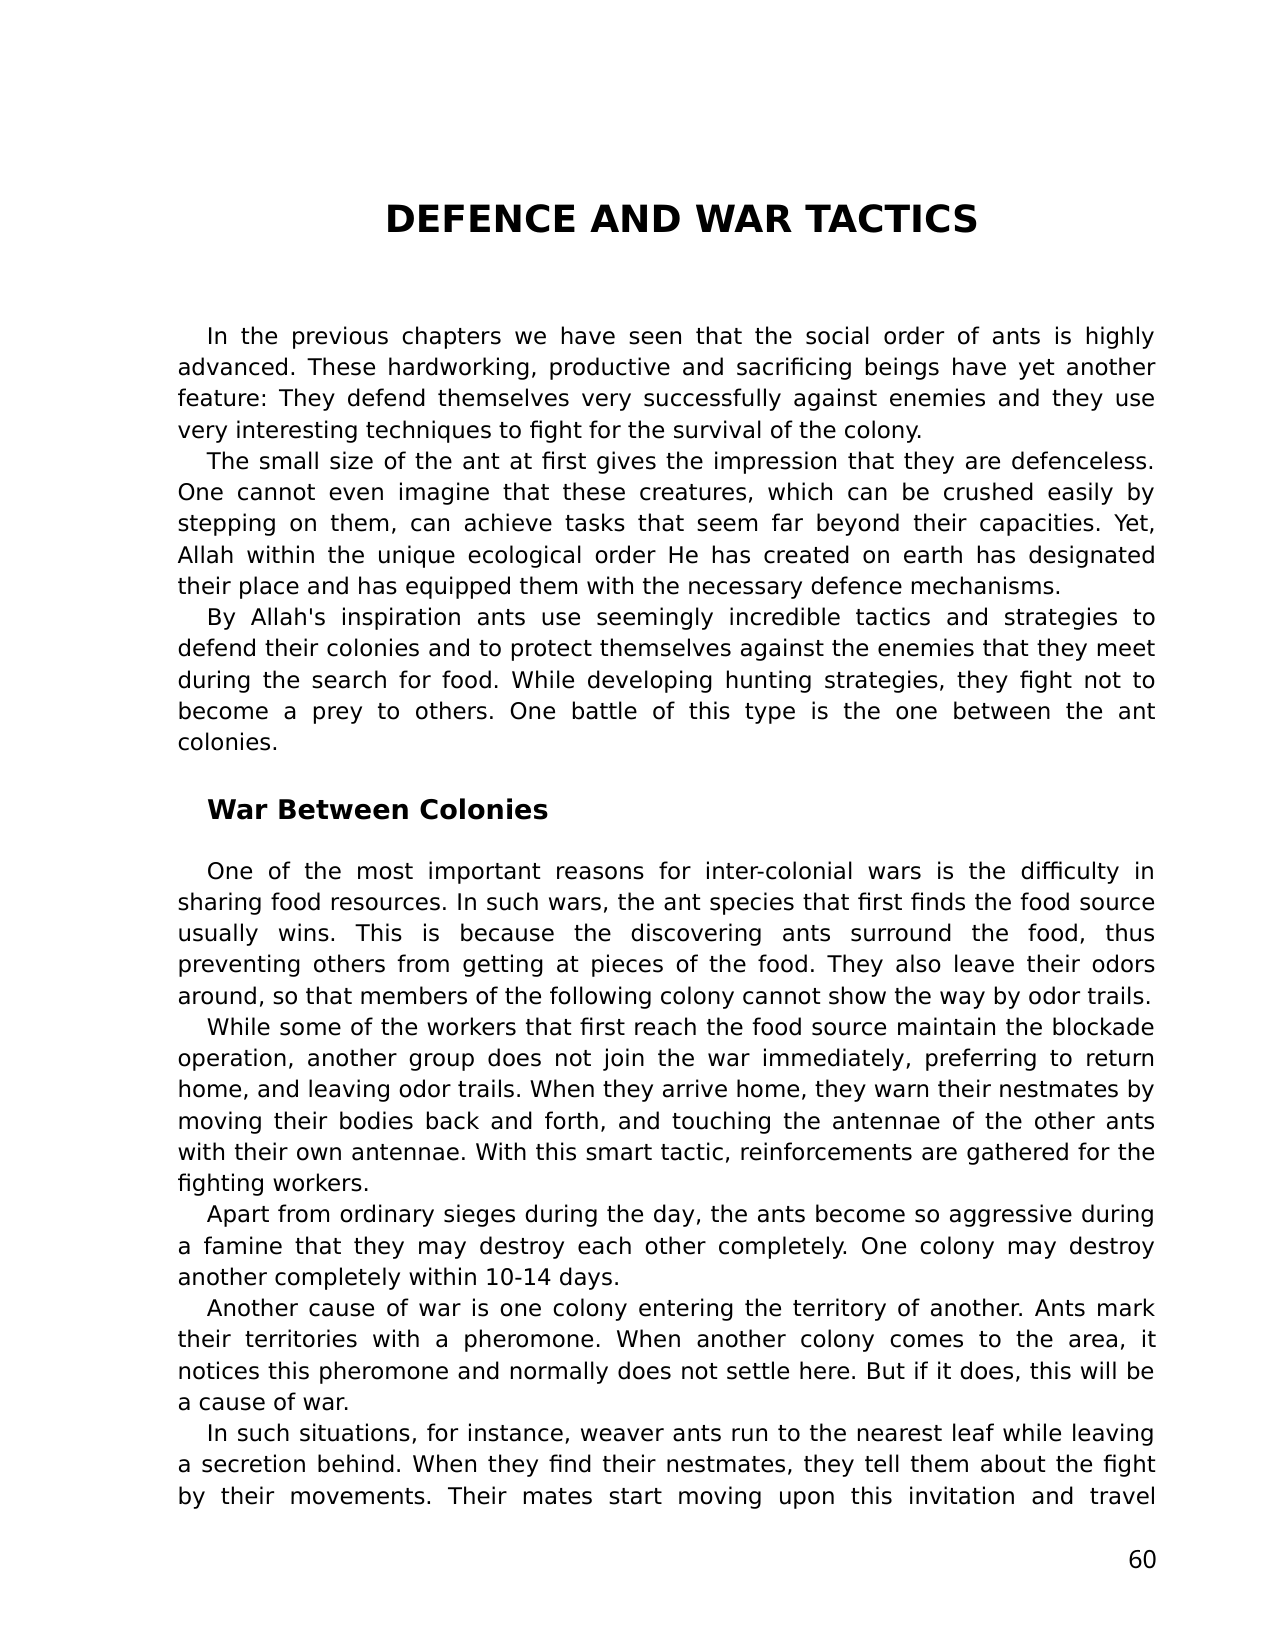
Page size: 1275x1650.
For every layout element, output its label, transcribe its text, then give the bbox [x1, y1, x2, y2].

text DEFENCE AND WAR TACTICS [177, 198, 1157, 241]
text Another cause of war is one colony entering the territory of another. Ants mark their territories with a pheromone. When another colony comes to the area, it notices this pheromone and normally does not settle here. But if it does, this will be a cause of war. [177, 1292, 1157, 1417]
text In such situations, for instance, weaver ants run to the nearest leaf while leaving a secretion behind. When they find their nestmates, they tell them about the fight by their movements. Their mates start moving upon this invitation and travel [177, 1417, 1157, 1510]
text The small size of the ant at first gives the impression that they are defenceless. One cannot even imagine that these creatures, which can be crushed easily by stepping on them, can achieve tasks that seem far beyond their capacities. Yet, Allah within the unique ecological order He has created on earth has designated their place and has equipped them with the necessary defence mechanisms. [177, 444, 1157, 601]
text One of the most important reasons for inter-colonial wars is the difficulty in sharing food resources. In such wars, the ant species that first finds the food source usually wins. This is because the discovering ants surround the food, thus preventing others from getting at pieces of the food. They also leave their odors around, so that members of the following colony cannot show the way by odor trails. [177, 854, 1157, 1010]
text Apart from ordinary sieges during the day, the ants become so aggressive during a famine that they may destroy each other completely. One colony may destroy another completely within 10-14 days. [177, 1198, 1157, 1292]
text In the previous chapters we have seen that the social order of ants is highly advanced. These hardworking, productive and sacrificing beings have yet another feature: They defend themselves very successfully against enemies and they use very interesting techniques to fight for the survival of the colony. [177, 319, 1157, 444]
text War Between Colonies [177, 794, 1157, 826]
text While some of the workers that first reach the food source maintain the blockade operation, another group does not join the war immediately, preferring to return home, and leaving odor trails. When they arrive home, they warn their nestmates by moving their bodies back and forth, and touching the antennae of the other ants with their own antennae. With this smart tactic, reinforcements are gathered for the fighting workers. [177, 1010, 1157, 1198]
text By Allah's inspiration ants use seemingly incredible tactics and strategies to defend their colonies and to protect themselves against the enemies that they meet during the search for food. While developing hunting strategies, they fight not to become a prey to others. One battle of this type is the one between the ant colonies. [177, 601, 1157, 757]
